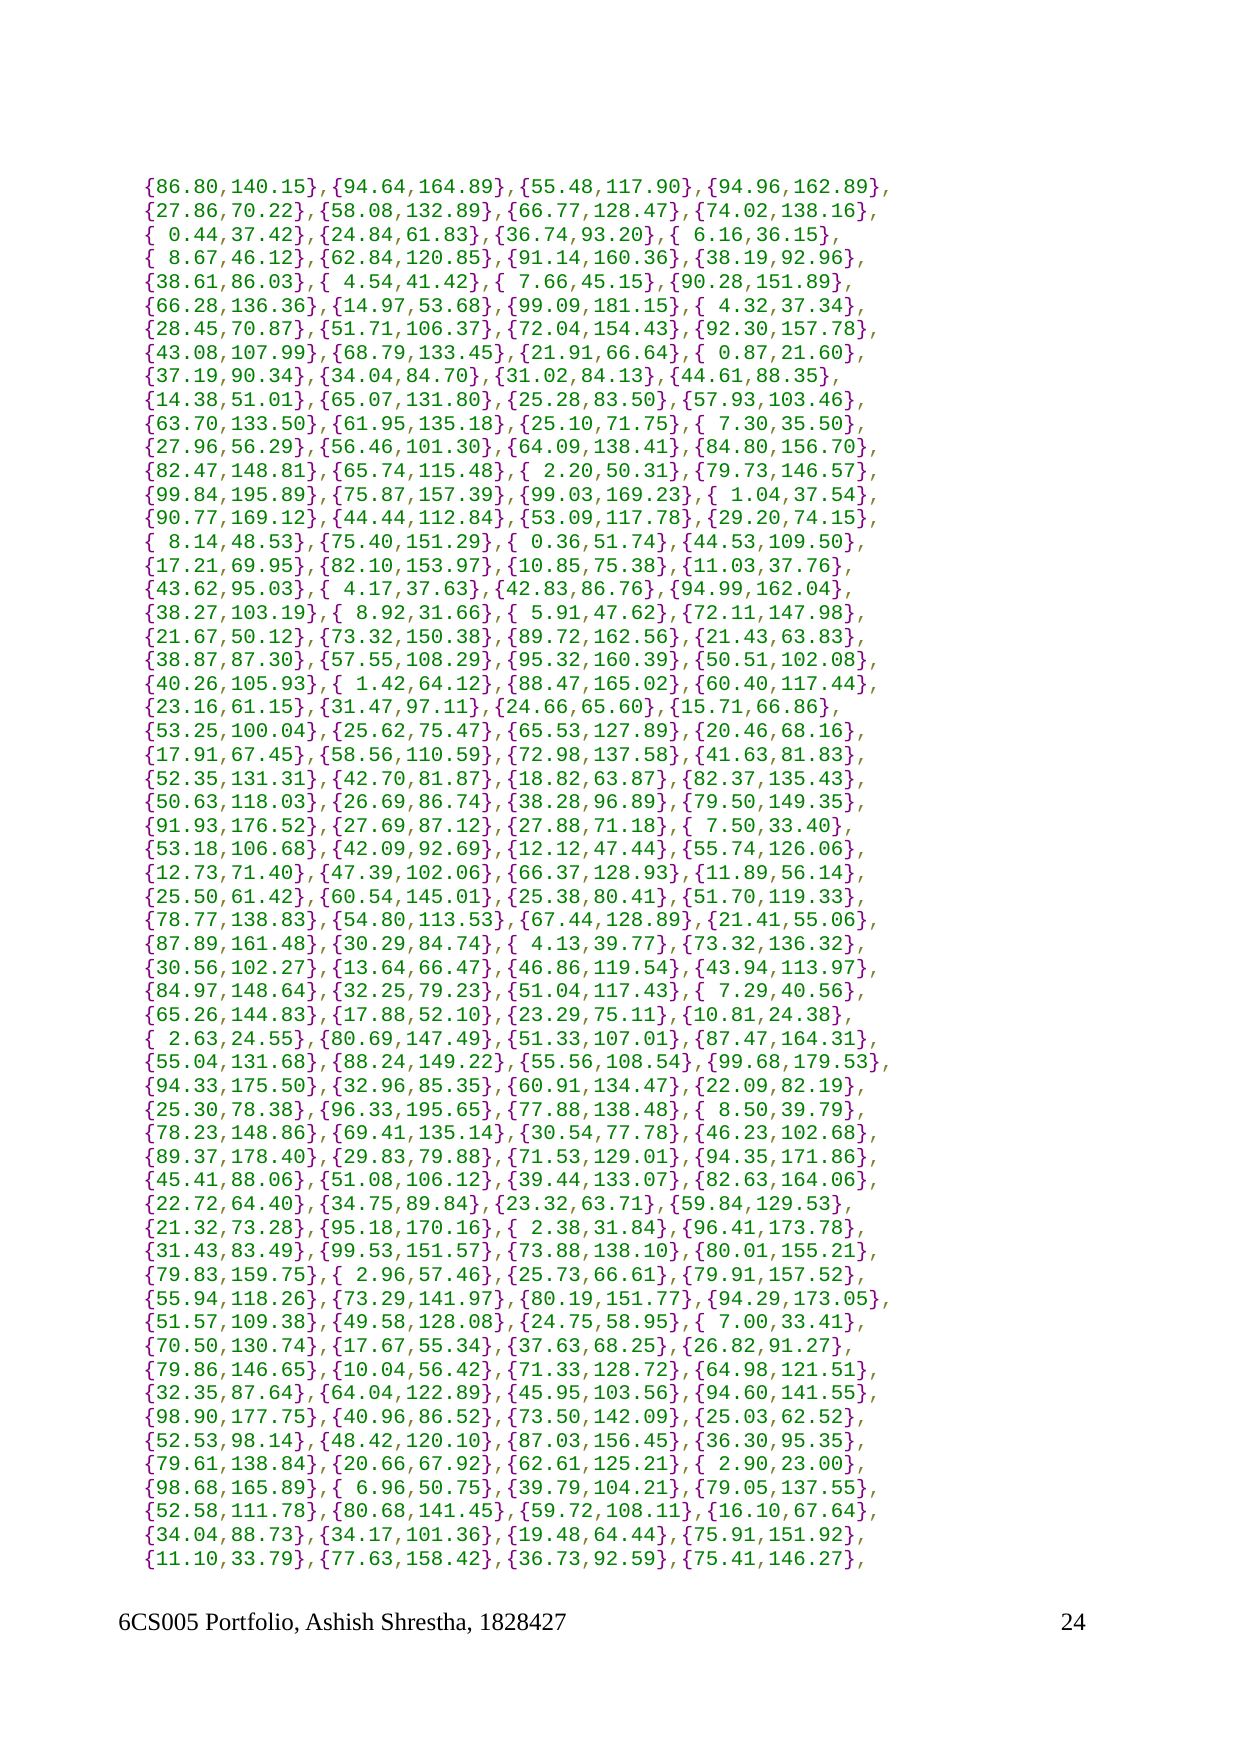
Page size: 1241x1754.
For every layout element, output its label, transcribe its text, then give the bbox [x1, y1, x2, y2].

text { 0.44,37.42},{24.84,61.83},{36.74,93.20},{ 6.16,36.15}, [118, 224, 1122, 247]
text {32.35,87.64},{64.04,122.89},{45.95,103.56},{94.60,141.55}, [118, 1382, 1122, 1406]
text {82.47,148.81},{65.74,115.48},{ 2.20,50.31},{79.73,146.57}, [118, 460, 1122, 484]
text {38.27,103.19},{ 8.92,31.66},{ 5.91,47.62},{72.11,147.98}, [118, 602, 1122, 626]
text {99.84,195.89},{75.87,157.39},{99.03,169.23},{ 1.04,37.54}, [118, 484, 1122, 507]
text {84.97,148.64},{32.25,79.23},{51.04,117.43},{ 7.29,40.56}, [118, 980, 1122, 1004]
text {94.33,175.50},{32.96,85.35},{60.91,134.47},{22.09,82.19}, [118, 1075, 1122, 1098]
text {11.10,33.79},{77.63,158.42},{36.73,92.59},{75.41,146.27}, [118, 1548, 1122, 1571]
text {55.94,118.26},{73.29,141.97},{80.19,151.77},{94.29,173.05}, [118, 1288, 1122, 1311]
text {25.50,61.42},{60.54,145.01},{25.38,80.41},{51.70,119.33}, [118, 886, 1122, 909]
text {51.57,109.38},{49.58,128.08},{24.75,58.95},{ 7.00,33.41}, [118, 1311, 1122, 1335]
text {91.93,176.52},{27.69,87.12},{27.88,71.18},{ 7.50,33.40}, [118, 815, 1122, 838]
text {63.70,133.50},{61.95,135.18},{25.10,71.75},{ 7.30,35.50}, [118, 413, 1122, 436]
text {79.83,159.75},{ 2.96,57.46},{25.73,66.61},{79.91,157.52}, [118, 1264, 1122, 1288]
text {78.23,148.86},{69.41,135.14},{30.54,77.78},{46.23,102.68}, [118, 1122, 1122, 1146]
text {98.90,177.75},{40.96,86.52},{73.50,142.09},{25.03,62.52}, [118, 1406, 1122, 1429]
text {37.19,90.34},{34.04,84.70},{31.02,84.13},{44.61,88.35}, [118, 366, 1122, 389]
text {52.53,98.14},{48.42,120.10},{87.03,156.45},{36.30,95.35}, [118, 1429, 1122, 1453]
text {30.56,102.27},{13.64,66.47},{46.86,119.54},{43.94,113.97}, [118, 957, 1122, 980]
text {79.61,138.84},{20.66,67.92},{62.61,125.21},{ 2.90,23.00}, [118, 1453, 1122, 1477]
text {66.28,136.36},{14.97,53.68},{99.09,181.15},{ 4.32,37.34}, [118, 294, 1122, 318]
text {78.77,138.83},{54.80,113.53},{67.44,128.89},{21.41,55.06}, [118, 909, 1122, 933]
text {21.32,73.28},{95.18,170.16},{ 2.38,31.84},{96.41,173.78}, [118, 1217, 1122, 1240]
text { 2.63,24.55},{80.69,147.49},{51.33,107.01},{87.47,164.31}, [118, 1028, 1122, 1051]
text {53.18,106.68},{42.09,92.69},{12.12,47.44},{55.74,126.06}, [118, 838, 1122, 862]
text {27.86,70.22},{58.08,132.89},{66.77,128.47},{74.02,138.16}, [118, 200, 1122, 224]
text {52.35,131.31},{42.70,81.87},{18.82,63.87},{82.37,135.43}, [118, 767, 1122, 791]
text {38.87,87.30},{57.55,108.29},{95.32,160.39},{50.51,102.08}, [118, 649, 1122, 673]
text {28.45,70.87},{51.71,106.37},{72.04,154.43},{92.30,157.78}, [118, 318, 1122, 342]
text {98.68,165.89},{ 6.96,50.75},{39.79,104.21},{79.05,137.55}, [118, 1477, 1122, 1501]
text {79.86,146.65},{10.04,56.42},{71.33,128.72},{64.98,121.51}, [118, 1359, 1122, 1382]
text { 8.67,46.12},{62.84,120.85},{91.14,160.36},{38.19,92.96}, [118, 247, 1122, 271]
text {87.89,161.48},{30.29,84.74},{ 4.13,39.77},{73.32,136.32}, [118, 933, 1122, 957]
text { 8.14,48.53},{75.40,151.29},{ 0.36,51.74},{44.53,109.50}, [118, 531, 1122, 555]
text {27.96,56.29},{56.46,101.30},{64.09,138.41},{84.80,156.70}, [118, 436, 1122, 460]
text {22.72,64.40},{34.75,89.84},{23.32,63.71},{59.84,129.53}, [118, 1193, 1122, 1217]
text {50.63,118.03},{26.69,86.74},{38.28,96.89},{79.50,149.35}, [118, 791, 1122, 815]
text {86.80,140.15},{94.64,164.89},{55.48,117.90},{94.96,162.89}, [118, 176, 1122, 200]
text {12.73,71.40},{47.39,102.06},{66.37,128.93},{11.89,56.14}, [118, 862, 1122, 886]
text {38.61,86.03},{ 4.54,41.42},{ 7.66,45.15},{90.28,151.89}, [118, 271, 1122, 294]
text {52.58,111.78},{80.68,141.45},{59.72,108.11},{16.10,67.64}, [118, 1501, 1122, 1524]
text {65.26,144.83},{17.88,52.10},{23.29,75.11},{10.81,24.38}, [118, 1004, 1122, 1028]
text {31.43,83.49},{99.53,151.57},{73.88,138.10},{80.01,155.21}, [118, 1240, 1122, 1264]
text {90.77,169.12},{44.44,112.84},{53.09,117.78},{29.20,74.15}, [118, 507, 1122, 531]
text {45.41,88.06},{51.08,106.12},{39.44,133.07},{82.63,164.06}, [118, 1169, 1122, 1193]
text {55.04,131.68},{88.24,149.22},{55.56,108.54},{99.68,179.53}, [118, 1051, 1122, 1075]
text {40.26,105.93},{ 1.42,64.12},{88.47,165.02},{60.40,117.44}, [118, 673, 1122, 697]
text {53.25,100.04},{25.62,75.47},{65.53,127.89},{20.46,68.16}, [118, 720, 1122, 744]
text {17.21,69.95},{82.10,153.97},{10.85,75.38},{11.03,37.76}, [118, 555, 1122, 578]
text {89.37,178.40},{29.83,79.88},{71.53,129.01},{94.35,171.86}, [118, 1146, 1122, 1169]
text {34.04,88.73},{34.17,101.36},{19.48,64.44},{75.91,151.92}, [118, 1524, 1122, 1548]
text {14.38,51.01},{65.07,131.80},{25.28,83.50},{57.93,103.46}, [118, 389, 1122, 413]
text {43.62,95.03},{ 4.17,37.63},{42.83,86.76},{94.99,162.04}, [118, 578, 1122, 602]
text {43.08,107.99},{68.79,133.45},{21.91,66.64},{ 0.87,21.60}, [118, 342, 1122, 366]
text {23.16,61.15},{31.47,97.11},{24.66,65.60},{15.71,66.86}, [118, 697, 1122, 720]
text {21.67,50.12},{73.32,150.38},{89.72,162.56},{21.43,63.83}, [118, 626, 1122, 649]
text {25.30,78.38},{96.33,195.65},{77.88,138.48},{ 8.50,39.79}, [118, 1098, 1122, 1122]
text {70.50,130.74},{17.67,55.34},{37.63,68.25},{26.82,91.27}, [118, 1335, 1122, 1359]
text {17.91,67.45},{58.56,110.59},{72.98,137.58},{41.63,81.83}, [118, 744, 1122, 767]
